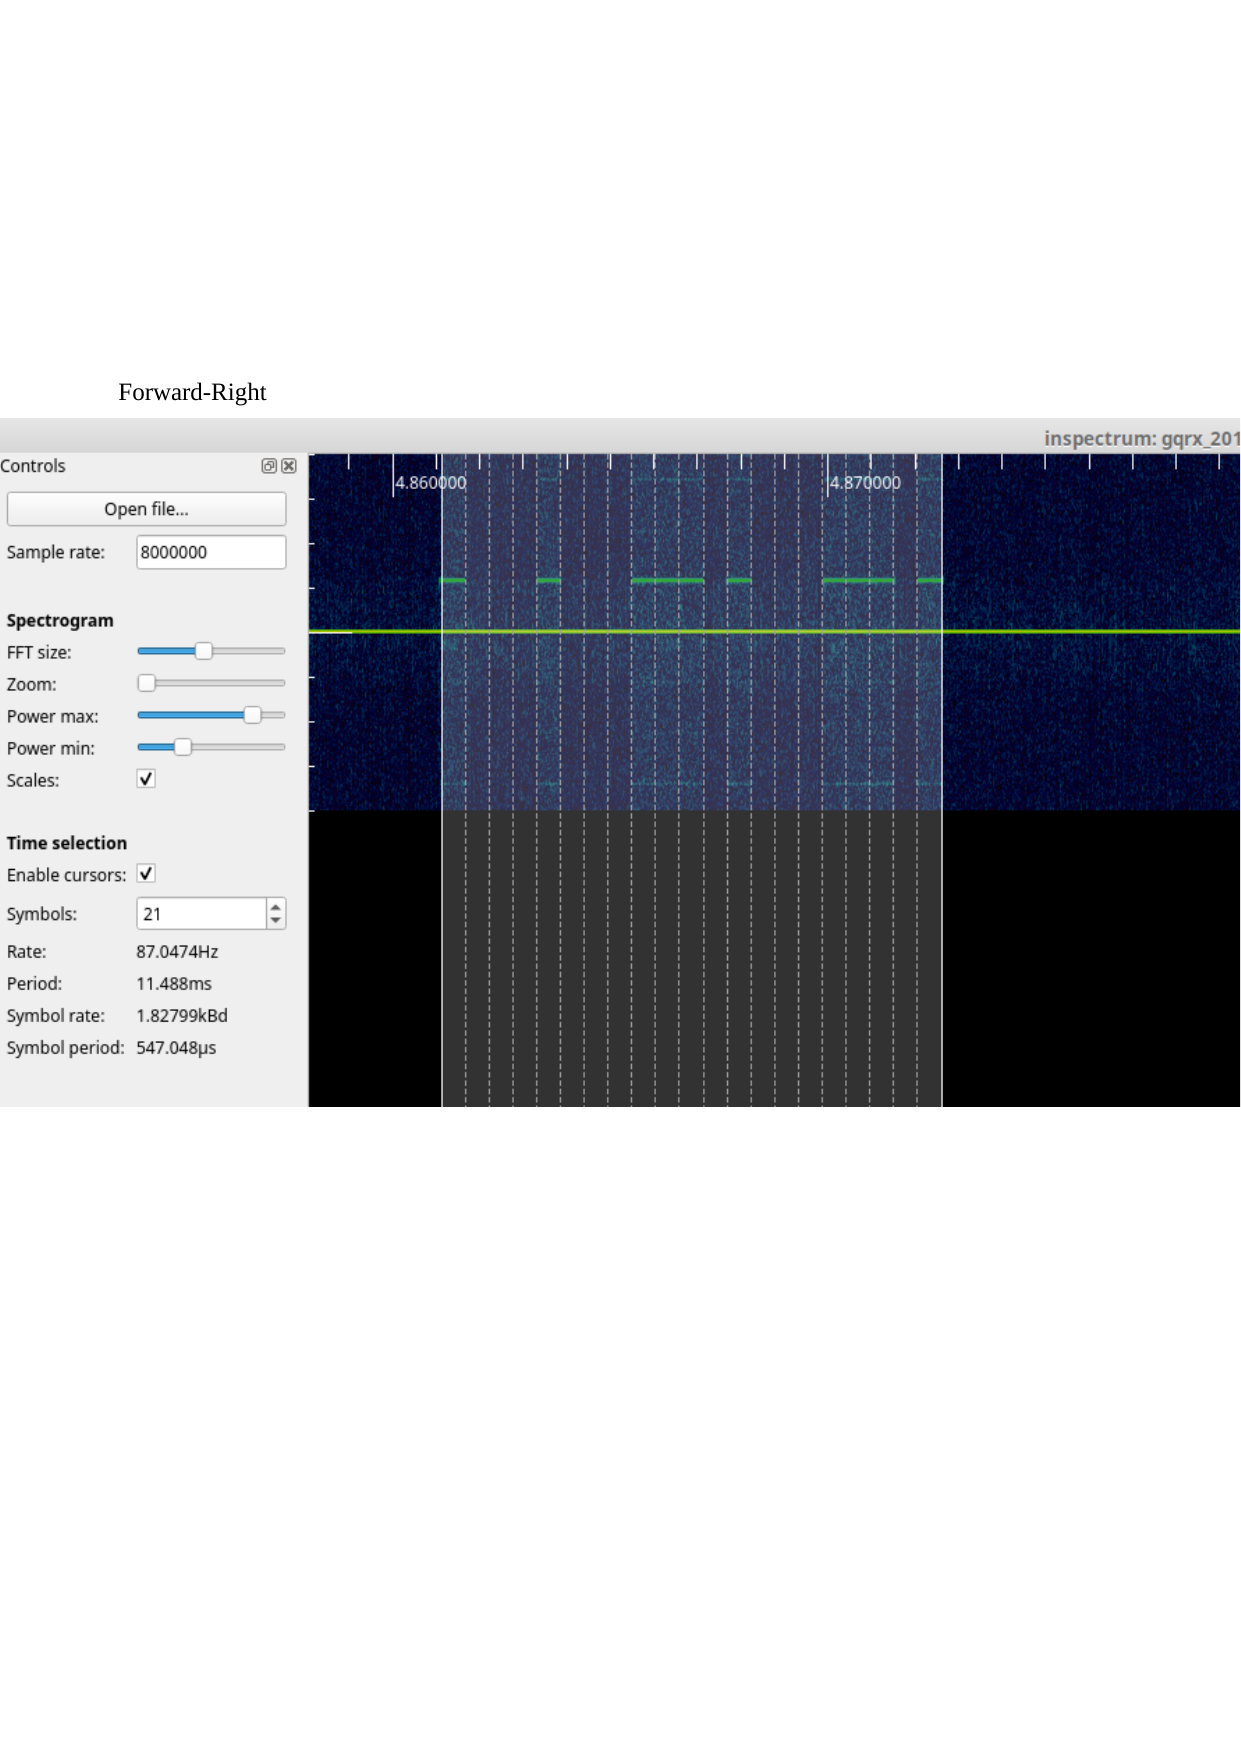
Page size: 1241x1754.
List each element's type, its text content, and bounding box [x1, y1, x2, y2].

picture [0, 418, 1241, 1107]
text Forward-Right [118, 377, 1122, 406]
